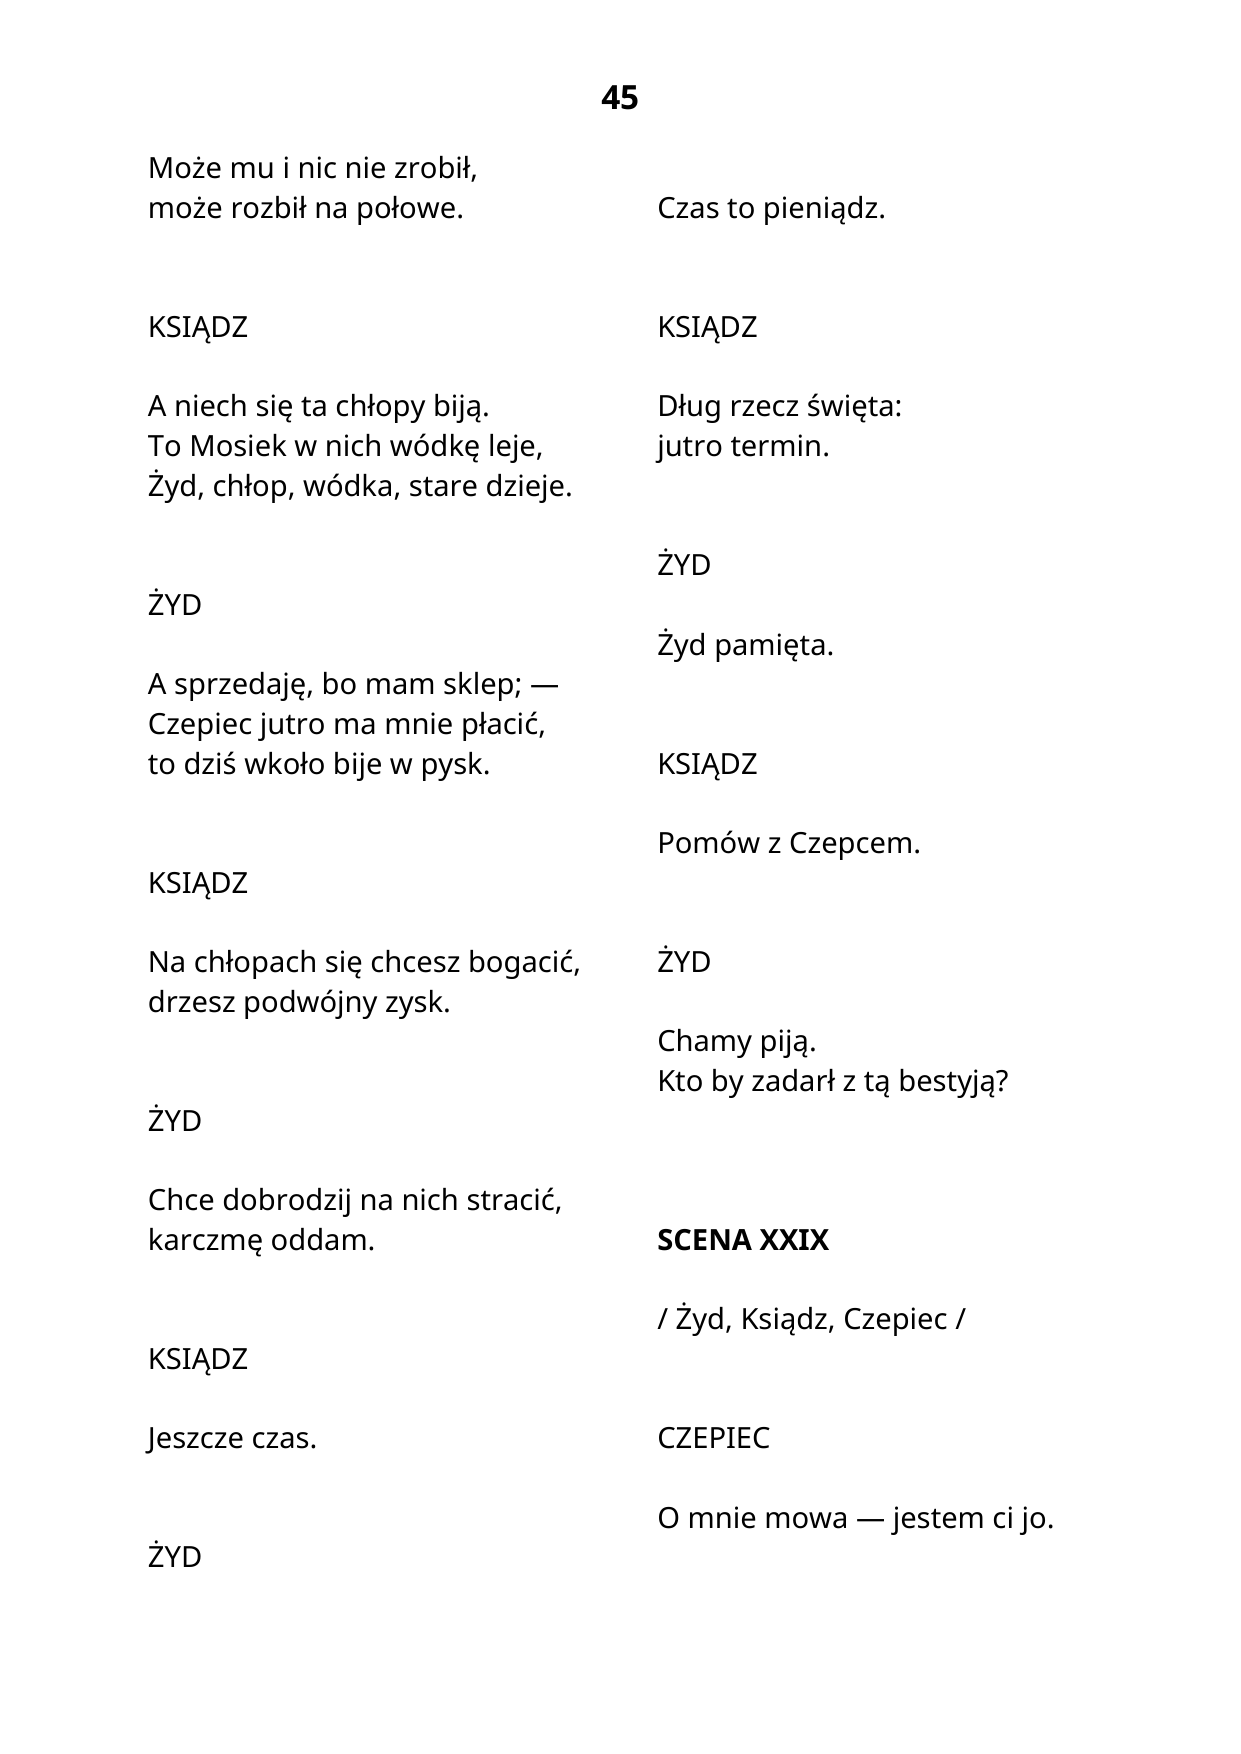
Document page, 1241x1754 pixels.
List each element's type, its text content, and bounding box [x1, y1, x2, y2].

text Dług rzecz święta: [657, 386, 1093, 425]
text A sprzedaję, bo mam sklep; — [148, 663, 583, 703]
text to dziś wkoło bije w pysk. [148, 743, 583, 783]
text / Żyd, Ksiądz, Czepiec / [657, 1298, 1093, 1338]
text ŻYD [657, 941, 1093, 981]
text Na chłopach się chcesz bogacić, [148, 941, 583, 981]
text SCENA XXIX [657, 1219, 1093, 1259]
text Czepiec jutro ma mnie płacić, [148, 703, 583, 743]
text A niech się ta chłopy biją. [148, 386, 583, 425]
text To Mosiek w nich wódkę leje, [148, 425, 583, 465]
text CZEPIEC [657, 1418, 1093, 1457]
text karczmę oddam. [148, 1219, 583, 1259]
text ŻYD [148, 1100, 583, 1140]
text KSIĄDZ [148, 306, 583, 346]
text Czas to pieniądz. [657, 187, 1093, 227]
text Chamy piją. [657, 1021, 1093, 1060]
text Może mu i nic nie zrobił, [148, 148, 583, 187]
text Jeszcze czas. [148, 1418, 583, 1457]
text Pomów z Czepcem. [657, 822, 1093, 862]
text ŻYD [148, 584, 583, 624]
text ŻYD [148, 1537, 583, 1576]
text drzesz podwójny zysk. [148, 981, 583, 1021]
text ŻYD [657, 544, 1093, 584]
text Żyd, chłop, wódka, stare dzieje. [148, 465, 583, 505]
text O mnie mowa — jestem ci jo. [657, 1497, 1093, 1537]
text Żyd pamięta. [657, 624, 1093, 663]
text KSIĄDZ [657, 743, 1093, 783]
text Chce dobrodzij na nich stracić, [148, 1179, 583, 1219]
text Kto by zadarł z tą bestyją? [657, 1060, 1093, 1100]
text jutro termin. [657, 425, 1093, 465]
text KSIĄDZ [657, 306, 1093, 346]
text KSIĄDZ [148, 1338, 583, 1378]
text KSIĄDZ [148, 862, 583, 902]
text może rozbił na połowe. [148, 187, 583, 227]
